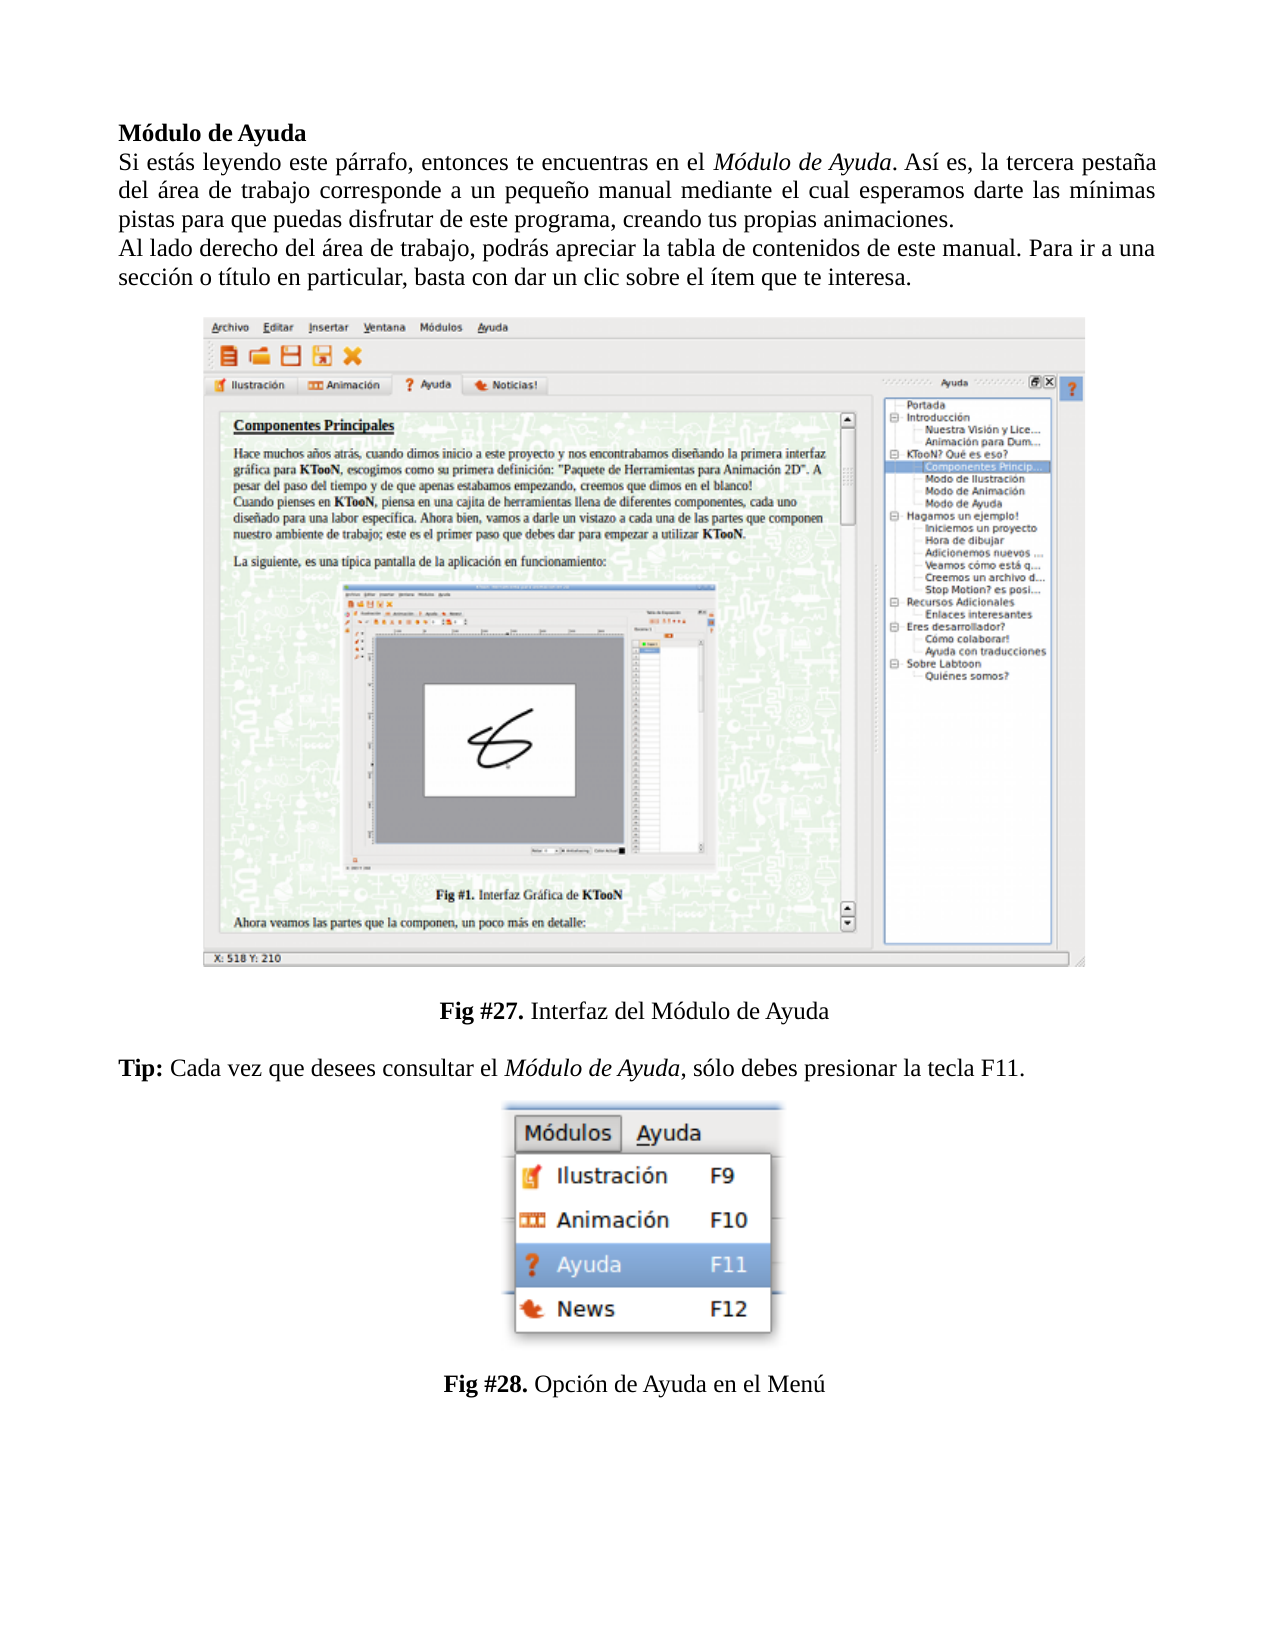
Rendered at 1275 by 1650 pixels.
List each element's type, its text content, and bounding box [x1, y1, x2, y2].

picture [500, 1100, 787, 1351]
text Módulo de Ayuda [118, 118, 1157, 147]
text Tip: Cada vez que desees consultar el Módulo de Ayuda, sólo debes presionar la tecla F11. [118, 1053, 1157, 1082]
text Fig #28. Opción de Ayuda en el Menú [118, 1369, 1157, 1398]
text Al lado derecho del área de trabajo, podrás apreciar la tabla de contenidos de este manual. Para ir a una sección o título en particular, basta con dar un clic sobre el ítem que te interesa. [118, 233, 1157, 291]
text Fig #27. Interfaz del Módulo de Ayuda [118, 996, 1157, 1024]
text Si estás leyendo este párrafo, entonces te encuentras en el Módulo de Ayuda. Así es, la tercera pestaña del área de trabajo corresponde a un pequeño manual mediante el cual esperamos darte las mínimas pistas para que puedas disfrutar de este programa, creando tus propias animaciones. [118, 147, 1157, 233]
picture [203, 317, 1086, 967]
